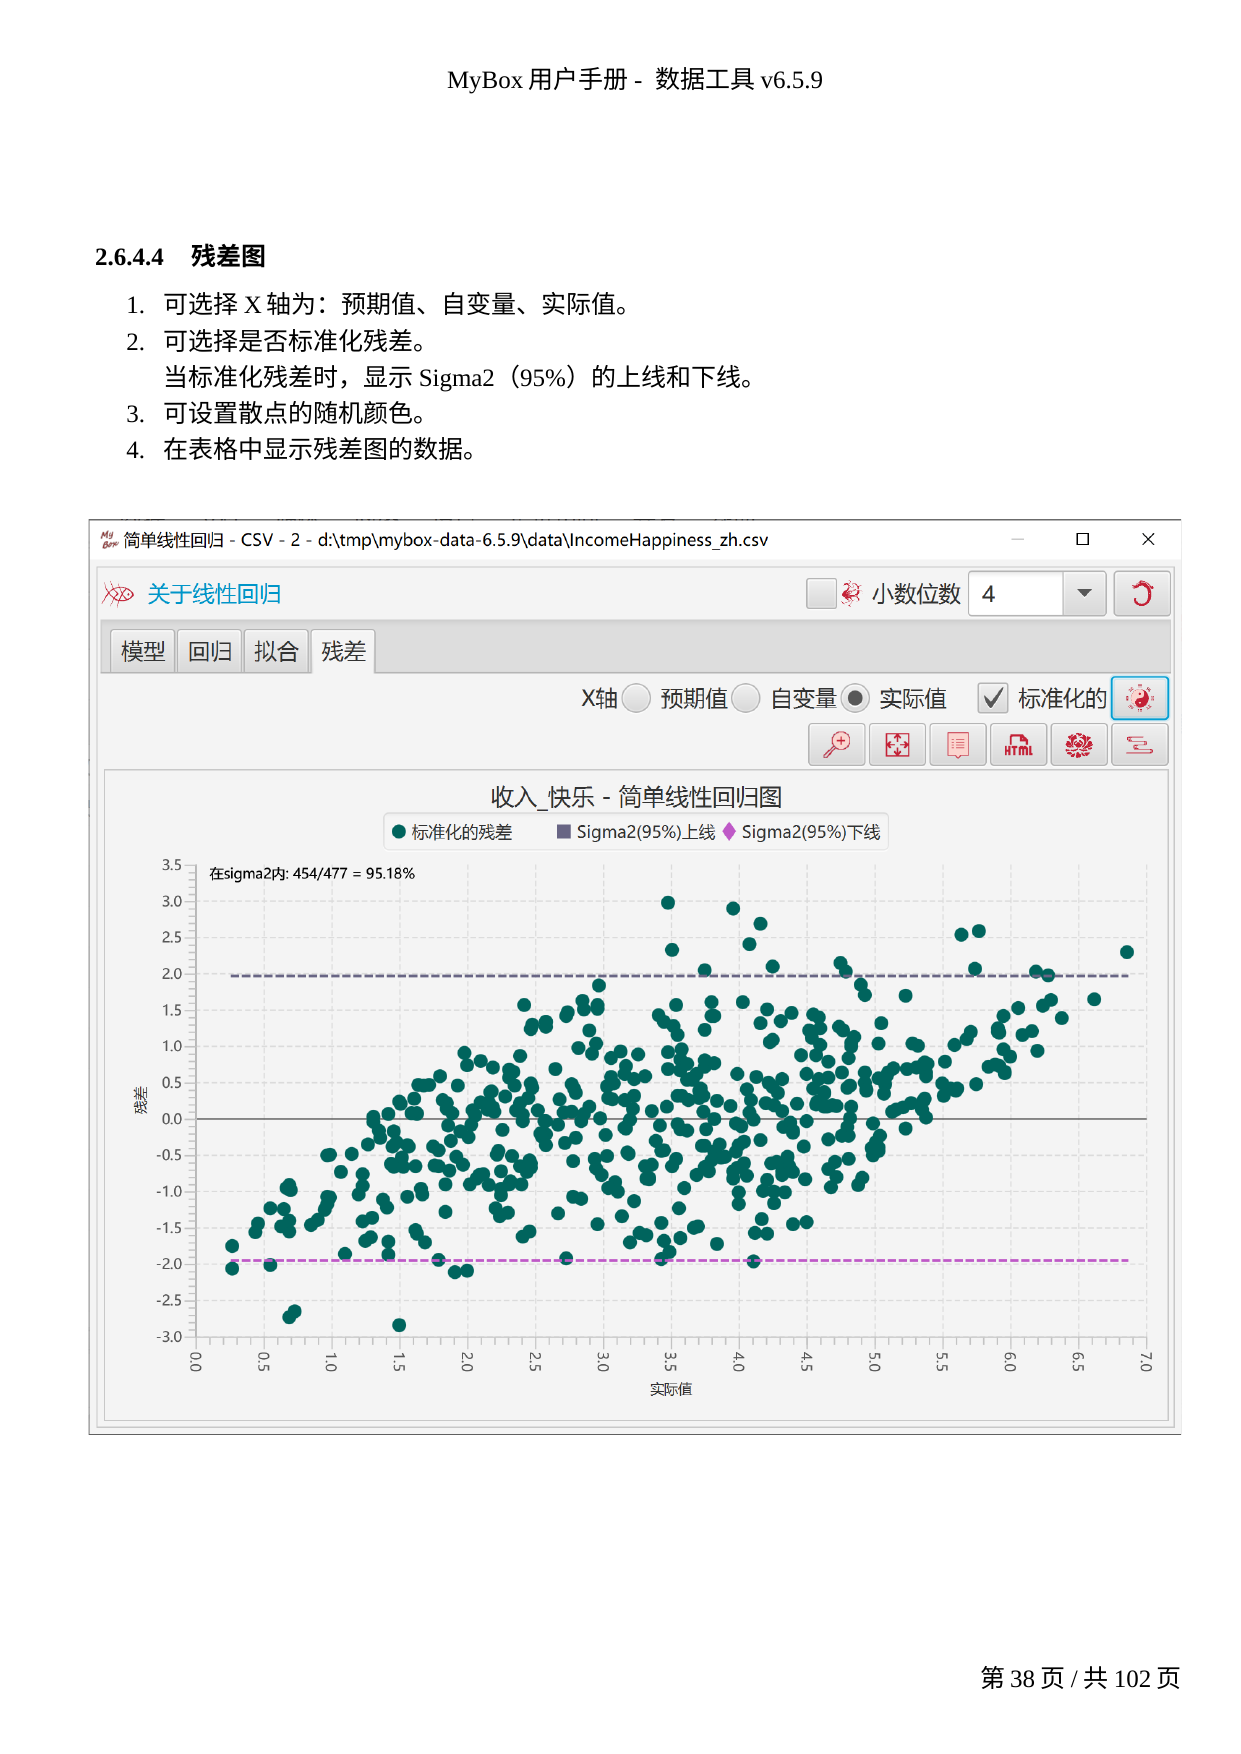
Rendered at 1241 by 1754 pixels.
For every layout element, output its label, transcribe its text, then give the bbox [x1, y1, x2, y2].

subtitle 残差图 [88, 236, 1181, 272]
picture [88, 519, 1182, 1435]
list 可选择X轴为：预期值、自变量、实际值。 [126, 285, 1181, 321]
list 在表格中显示残差图的数据。 [126, 430, 1181, 466]
list 可设置散点的随机颜色。 [126, 393, 1181, 430]
list 可选择是否标准化残差。 当标准化残差时，显示Sigma2（95%）的上线和下线。 [126, 321, 1181, 393]
